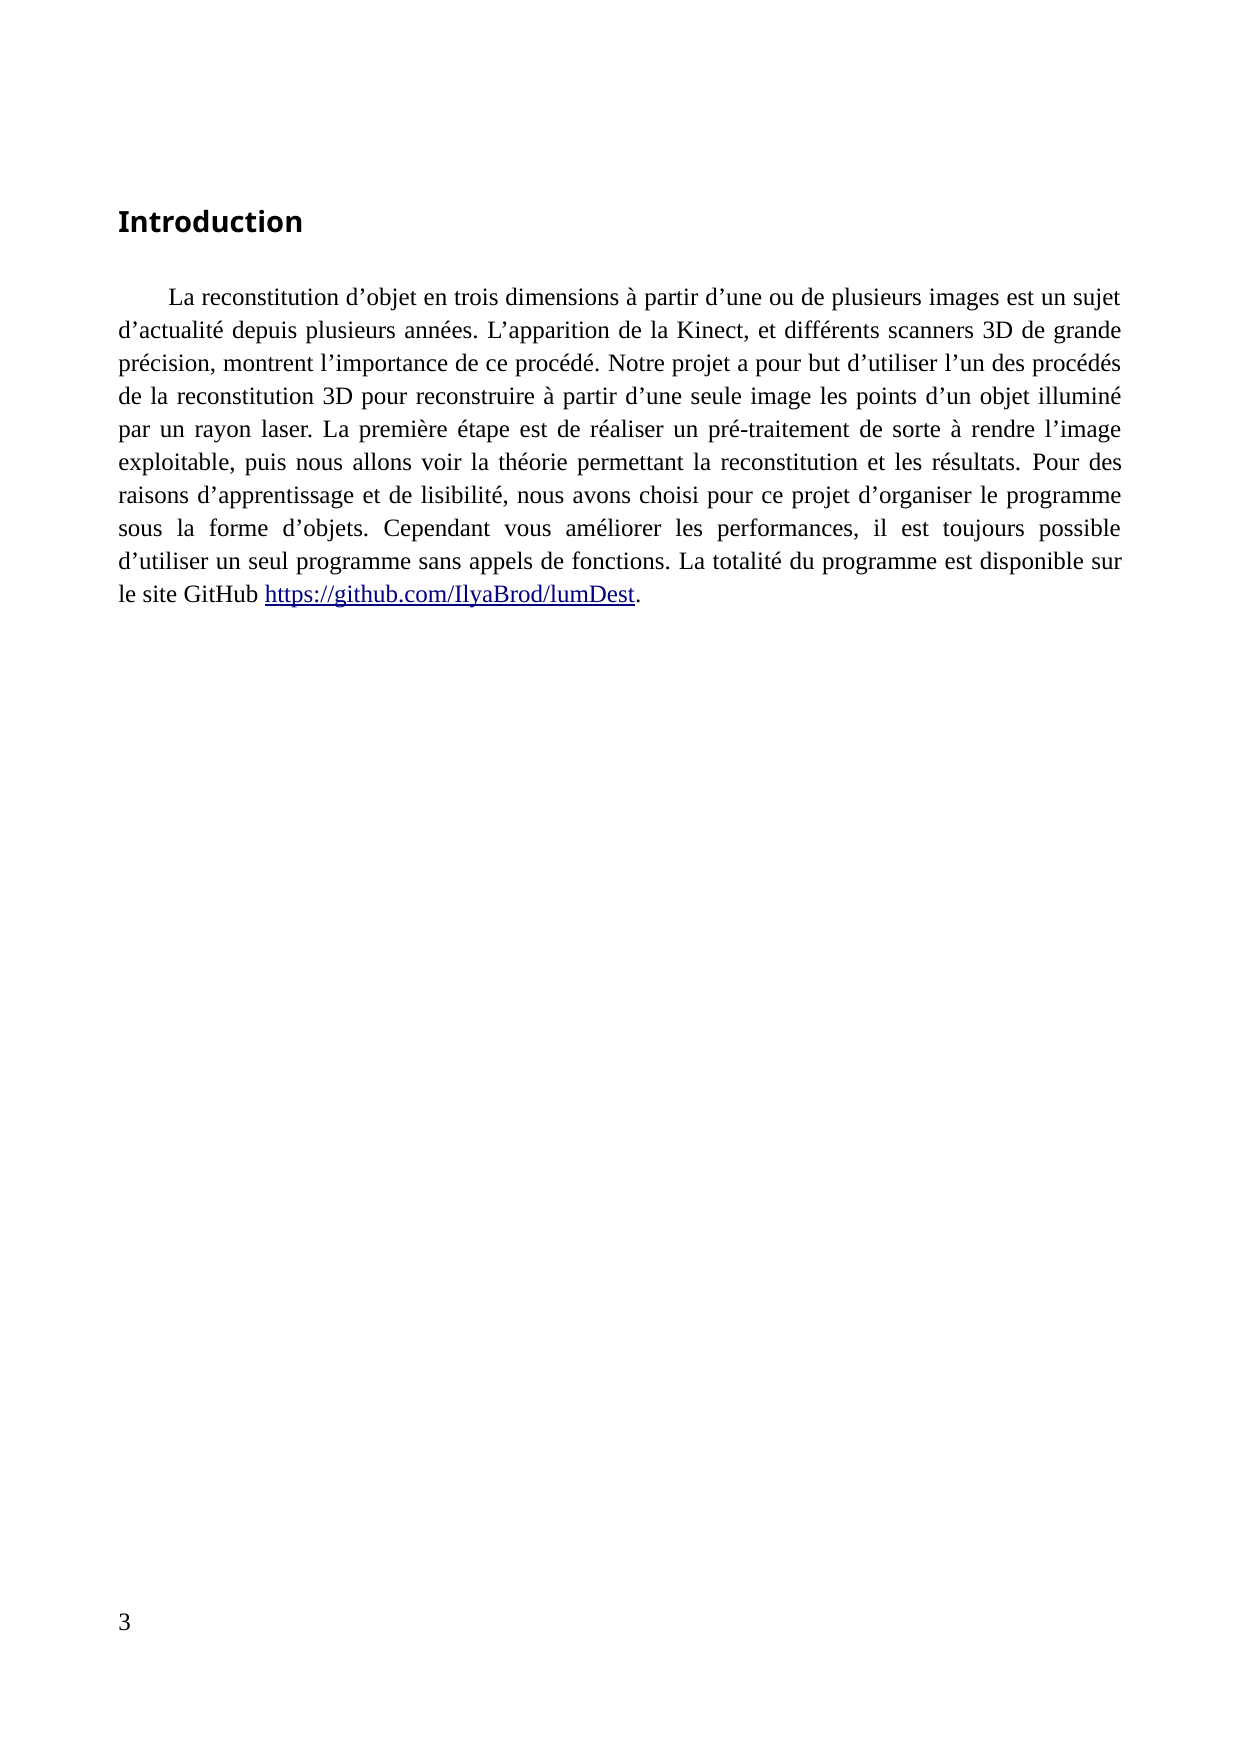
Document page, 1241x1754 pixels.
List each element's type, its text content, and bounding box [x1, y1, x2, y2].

text La reconstitution d’objet en trois dimensions à partir d’une ou de plusieurs images est un sujet d’actualité depuis plusieurs années. L’apparition de la Kinect, et différents scanners 3D de grande précision, montrent l’importance de ce procédé. Notre projet a pour but d’utiliser l’un des procédés de la reconstitution 3D pour reconstruire à partir d’une seule image les points d’un objet illuminé par un rayon laser. La première étape est de réaliser un pré-traitement de sorte à rendre l’image exploitable, puis nous allons voir la théorie permettant la reconstitution et les résultats. Pour des raisons d’apprentissage et de lisibilité, nous avons choisi pour ce projet d’organiser le programme sous la forme d’objets. Cependant vous améliorer les performances, il est toujours possible d’utiliser un seul programme sans appels de fonctions. La totalité du programme est disponible sur le site GitHub https://github.com/IlyaBrod/lumDest. [118, 282, 1122, 608]
subtitle Introduction [118, 201, 1122, 241]
